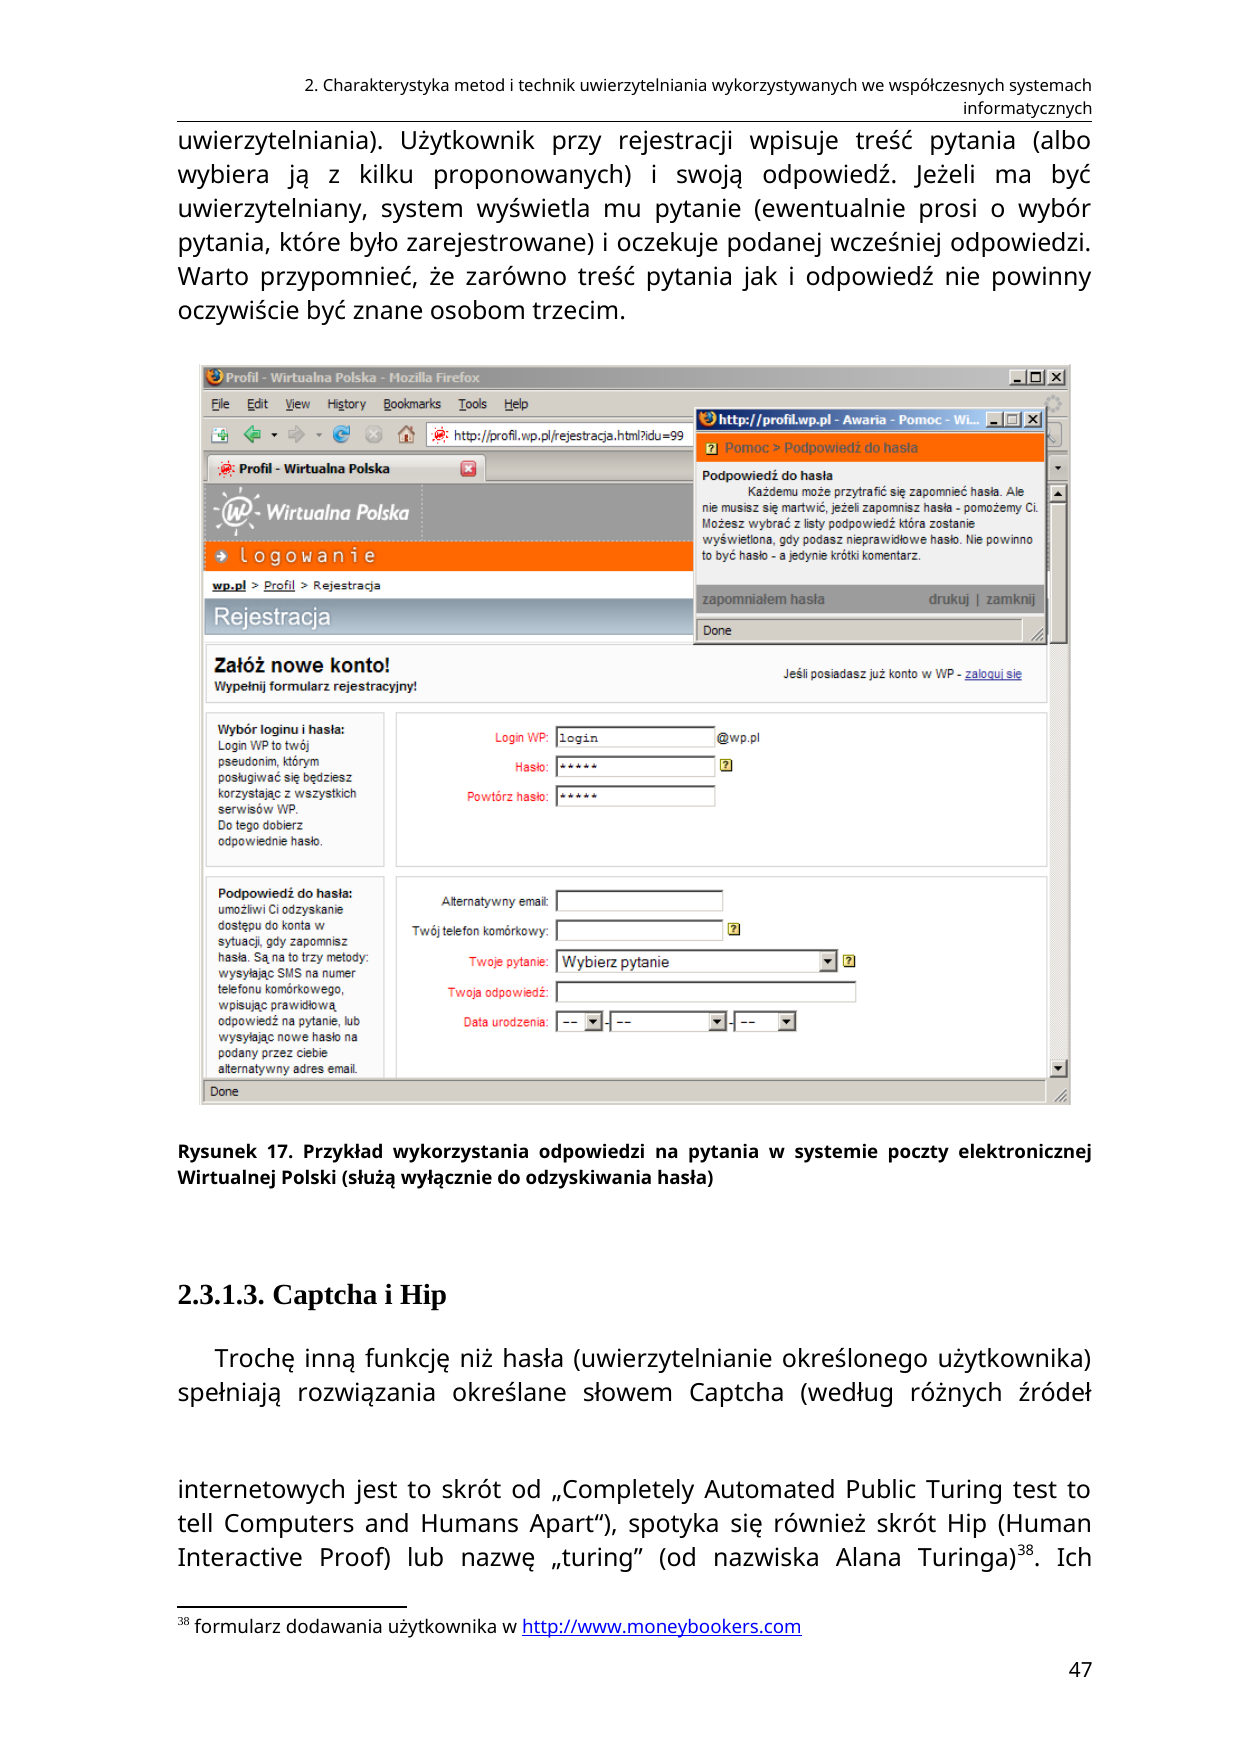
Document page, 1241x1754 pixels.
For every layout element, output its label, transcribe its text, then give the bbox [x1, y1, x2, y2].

text Rysunek 17. Przykład wykorzystania odpowiedzi na pytania w systemie poczty elektronicznej Wirtualnej Polski (służą wyłącznie do odzyskiwania hasła) [177, 1139, 1092, 1190]
text uwierzytelniania). Użytkownik przy rejestracji wpisuje treść pytania (albo wybiera ją z kilku proponowanych) i swoją odpowiedź. Jeżeli ma być uwierzytelniany, system wyświetla mu pytanie (ewentualnie prosi o wybór pytania, które było zarejestrowane) i oczekuje podanej wcześniej odpowiedzi. Warto przypomnieć, że zarówno treść pytania jak i odpowiedź nie powinny oczywiście być znane osobom trzecim. [177, 122, 1092, 327]
text Trochę inną funkcję niż hasła (uwierzytelnianie określonego użytkownika) spełniają rozwiązania określane słowem Captcha (według różnych źródeł a [177, 1340, 1092, 1442]
subtitle 2.3.1.3. Captcha i Hip [177, 1277, 1092, 1311]
text formularz dodawania użytkownika w http://www.moneybookers.com [177, 1613, 1092, 1639]
text internetowych jest to skrót od „Completely Automated Public Turing test to tell Computers and Humans Apart“), spotyka się również skrót Hip (Human Interactive Proof) lub nazwę „turing” (od nazwiska Alana Turinga). Ich zadaniem jest bowiem jedynie sprawdzanie, czy użytkownik jest człowiekiem czy nie. Są wykorzystywane w różnych aplikacjach dostępnych poprzez przeglądarki WWW (występują w praktycznie każdym większym serwisie) i służą do blokowania możliwości edycji danych występujących w tych samych formularzach różnego rodzaju automatom. [177, 1472, 1092, 1574]
picture [199, 364, 1071, 1105]
